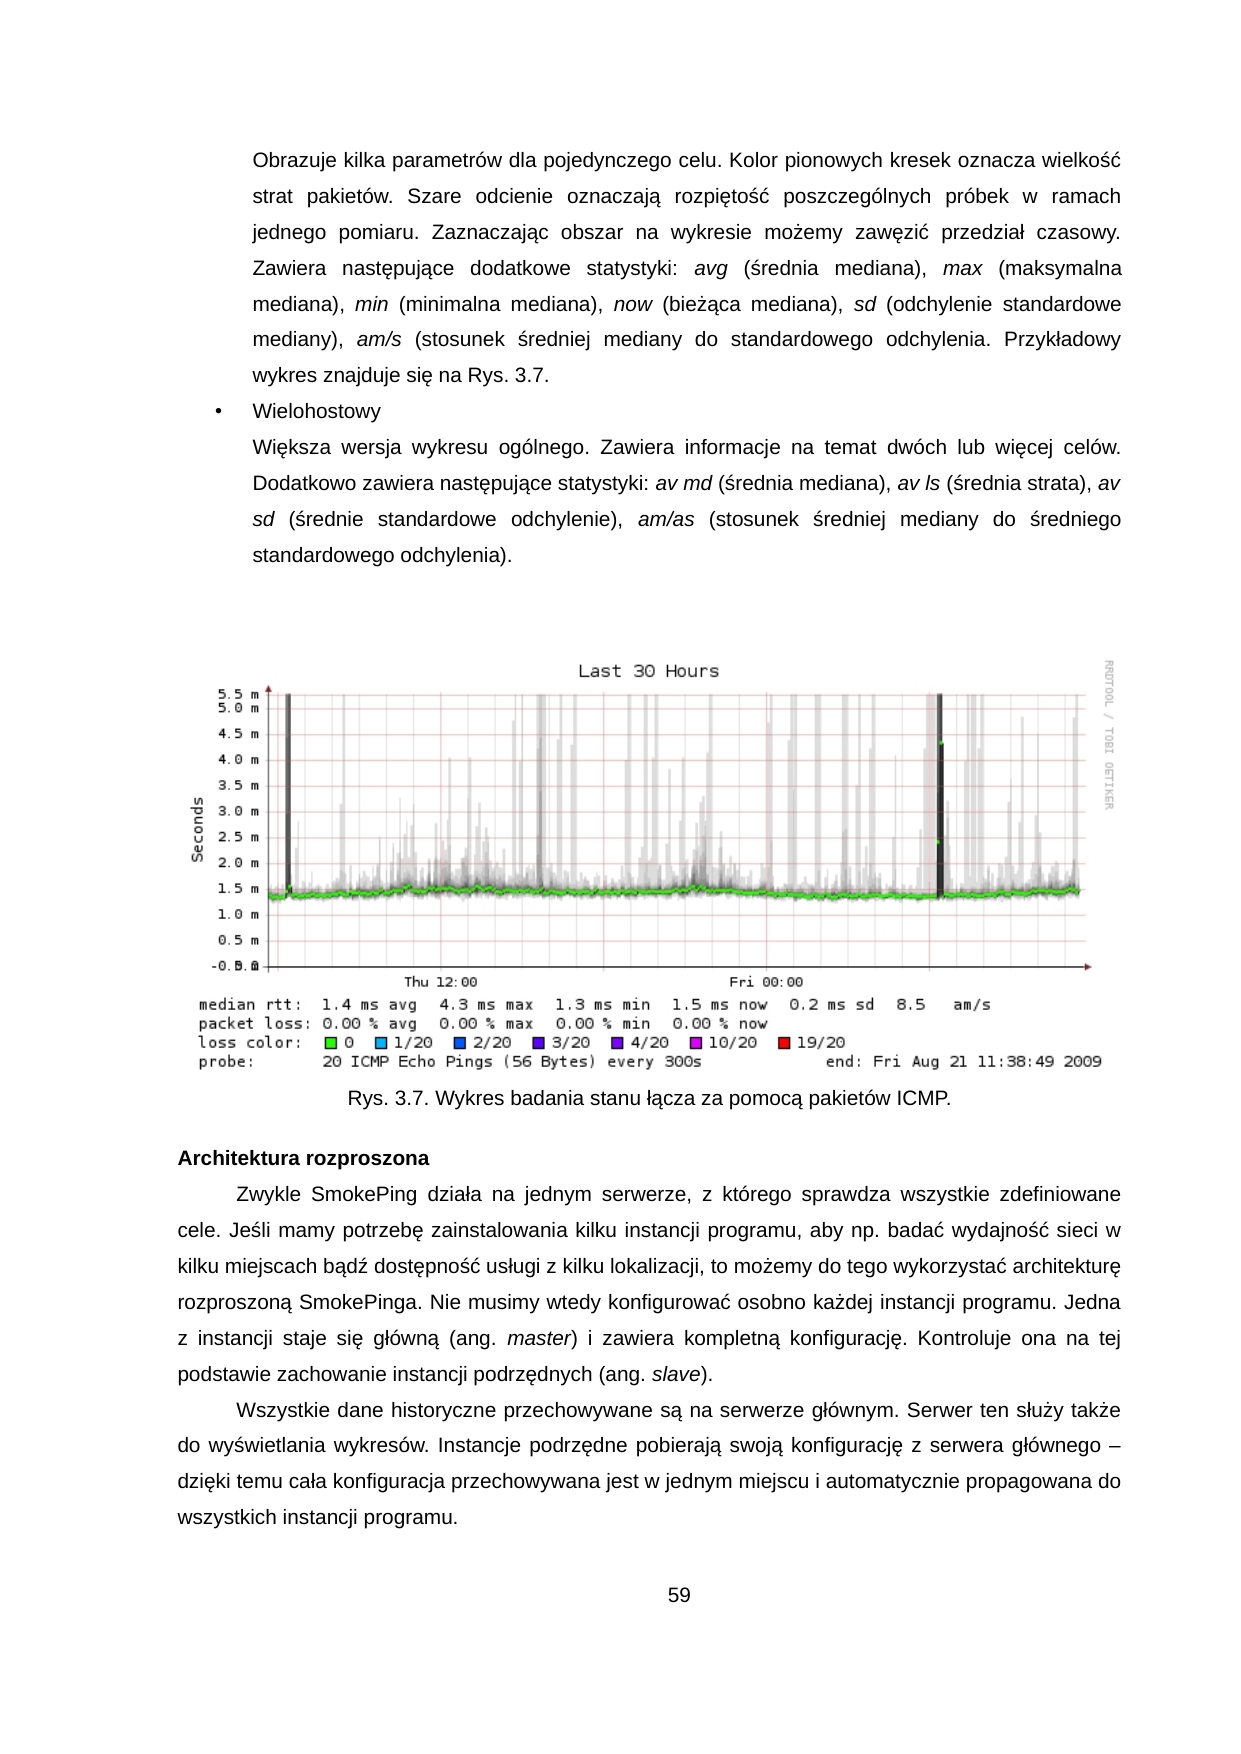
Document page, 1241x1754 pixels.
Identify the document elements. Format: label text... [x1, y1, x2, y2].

list Większa wersja wykresu ogólnego. Zawiera informacje na temat dwóch lub więcej celów. Dodatkowo zawiera następujące statystyki: av md (średnia mediana), av ls (średnia strata), av sd (średnie standardowe odchylenie), am/as (stosunek średniej mediany do średniego standardowego odchylenia). [215, 435, 1122, 567]
text Zwykle SmokePing działa na jednym serwerze, z którego sprawdza wszystkie zdefiniowane cele. Jeśli mamy potrzebę zainstalowania kilku instancji programu, aby np. badać wydajność sieci w kilku miejscach bądź dostępność usługi z kilku lokalizacji, to możemy do tego wykorzystać architekturę rozproszoną SmokePinga. Nie musimy wtedy konfigurować osobno każdej instancji programu. Jedna z instancji staje się główną (ang. master) i zawiera kompletną konfigurację. Kontroluje ona na tej podstawie zachowanie instancji podrzędnych (ang. slave). [177, 1182, 1122, 1385]
list Obrazuje kilka parametrów dla pojedynczego celu. Kolor pionowych kresek oznacza wielkość strat pakietów. Szare odcienie oznaczają rozpiętość poszczególnych próbek w ramach jednego pomiaru. Zaznaczając obszar na wykresie możemy zawęzić przedział czasowy. Zawiera następujące dodatkowe statystyki: avg (średnia mediana), max (maksymalna mediana), min (minimalna mediana), now (bieżąca mediana), sd (odchylenie standardowe mediany), am/s (stosunek średniej mediany do standardowego odchylenia. Przykładowy wykres znajduje się na Rys. 3.7. [215, 148, 1122, 387]
text Architektura rozproszona [177, 1146, 1122, 1170]
list Wielohostowy [215, 399, 1122, 423]
picture [177, 650, 1123, 1086]
text Wszystkie dane historyczne przechowywane są na serwerze głównym. Serwer ten służy także do wyświetlania wykresów. Instancje podrzędne pobierają swoją konfigurację z serwera głównego – dzięki temu cała konfiguracja przechowywana jest w jednym miejscu i automatycznie propagowana do wszystkich instancji programu. [177, 1397, 1122, 1529]
text Rys. 3.7. Wykres badania stanu łącza za pomocą pakietów ICMP. [177, 1086, 1122, 1110]
